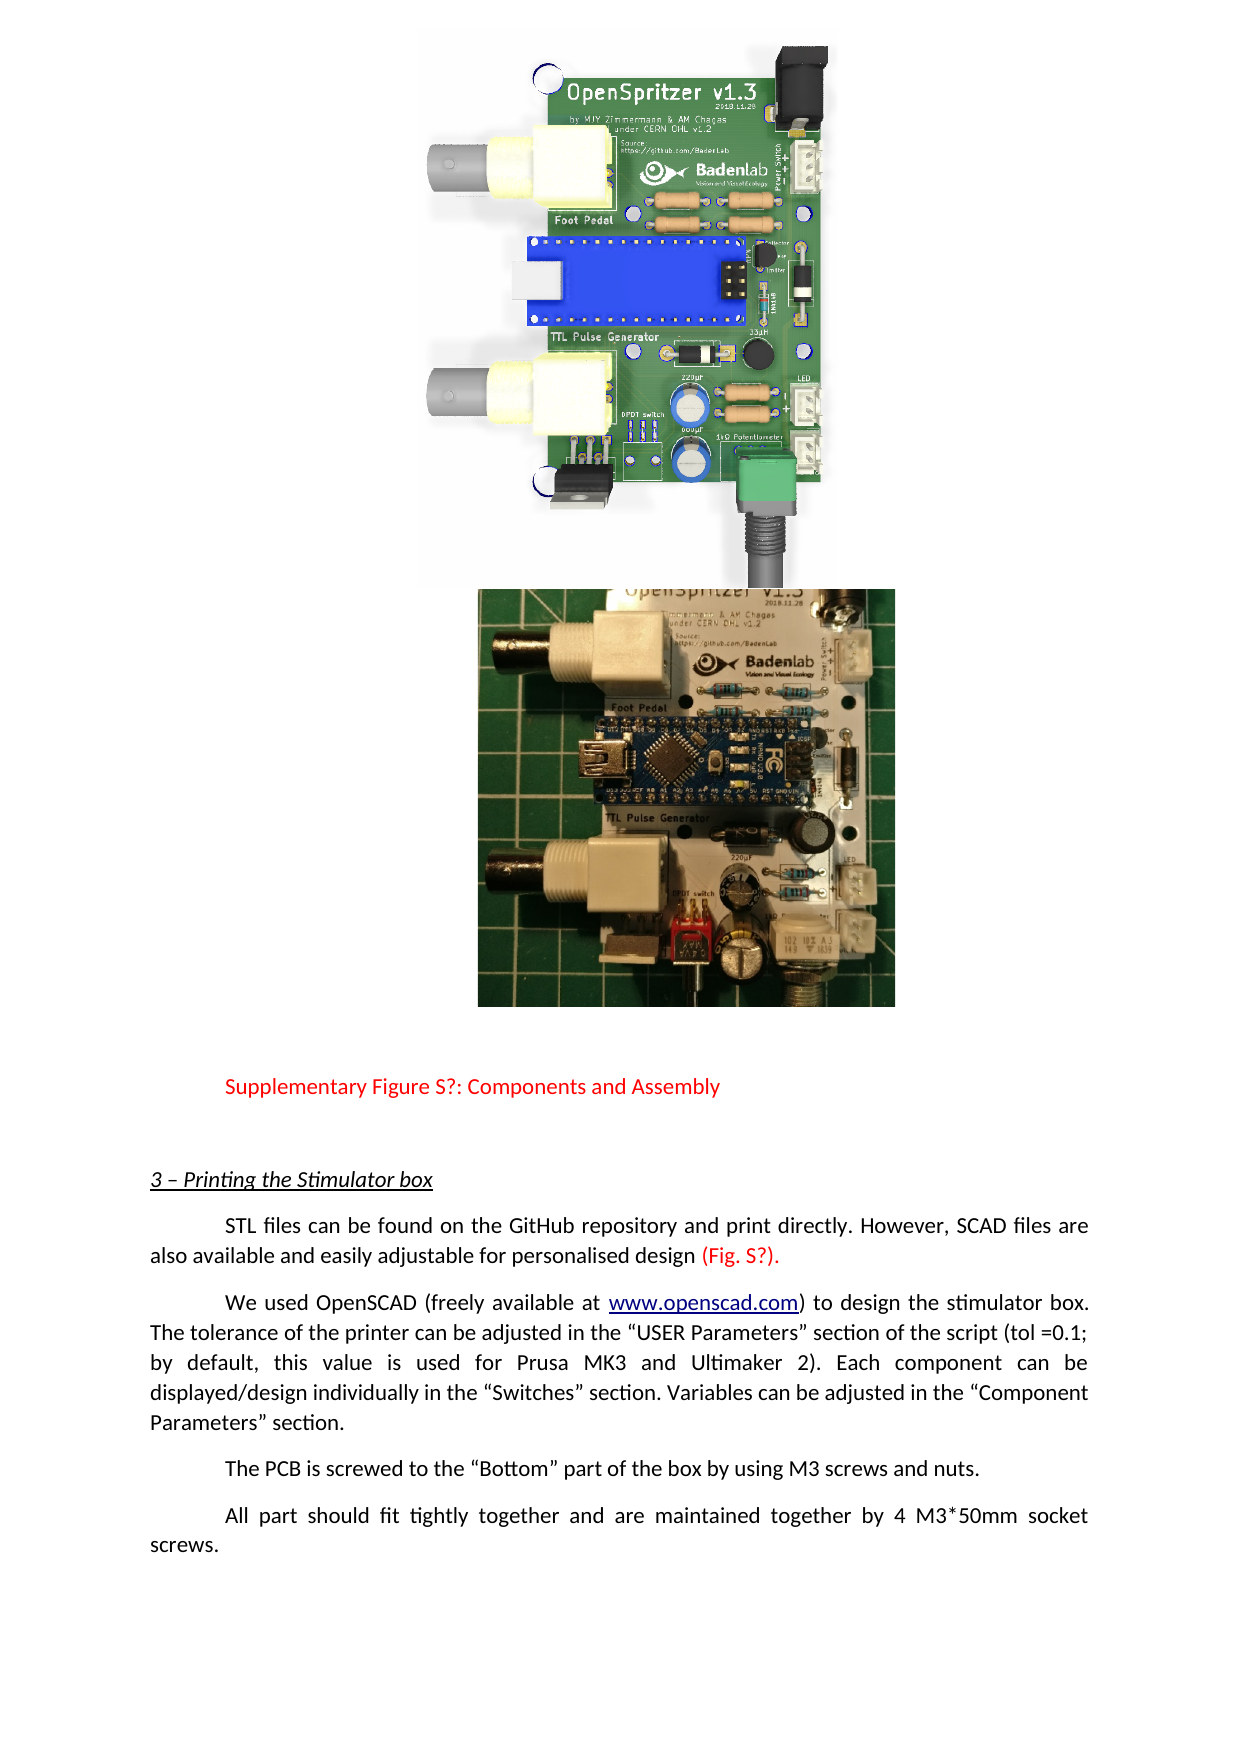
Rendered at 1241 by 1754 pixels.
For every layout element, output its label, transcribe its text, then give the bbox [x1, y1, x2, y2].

text All part should fit tightly together and are maintained together by 4 M3*50mm socket screws. [150, 1501, 1090, 1559]
text The PCB is screwed to the “Bottom” part of the box by using M3 screws and nuts. [150, 1454, 1090, 1482]
text 3 – Printing the Stimulator box [150, 1165, 1090, 1193]
text STL files can be found on the GitHub repository and print directly. However, SCAD files are also available and easily adjustable for personalised design (Fig. S?). [150, 1212, 1090, 1269]
text We used OpenSCAD (freely available at www.openscad.com) to design the stimulator box. The tolerance of the printer can be adjusted in the “USER Parameters” section of the script (tol =0.1; by default, this value is used for Prusa MK3 and Ultimaker 2). Each component can be displayed/design individually in the “Switches” section. Variables can be adjusted in the “Component Parameters” section. [150, 1288, 1090, 1436]
text Supplementary Figure S?: Components and Assembly [150, 1072, 1090, 1100]
